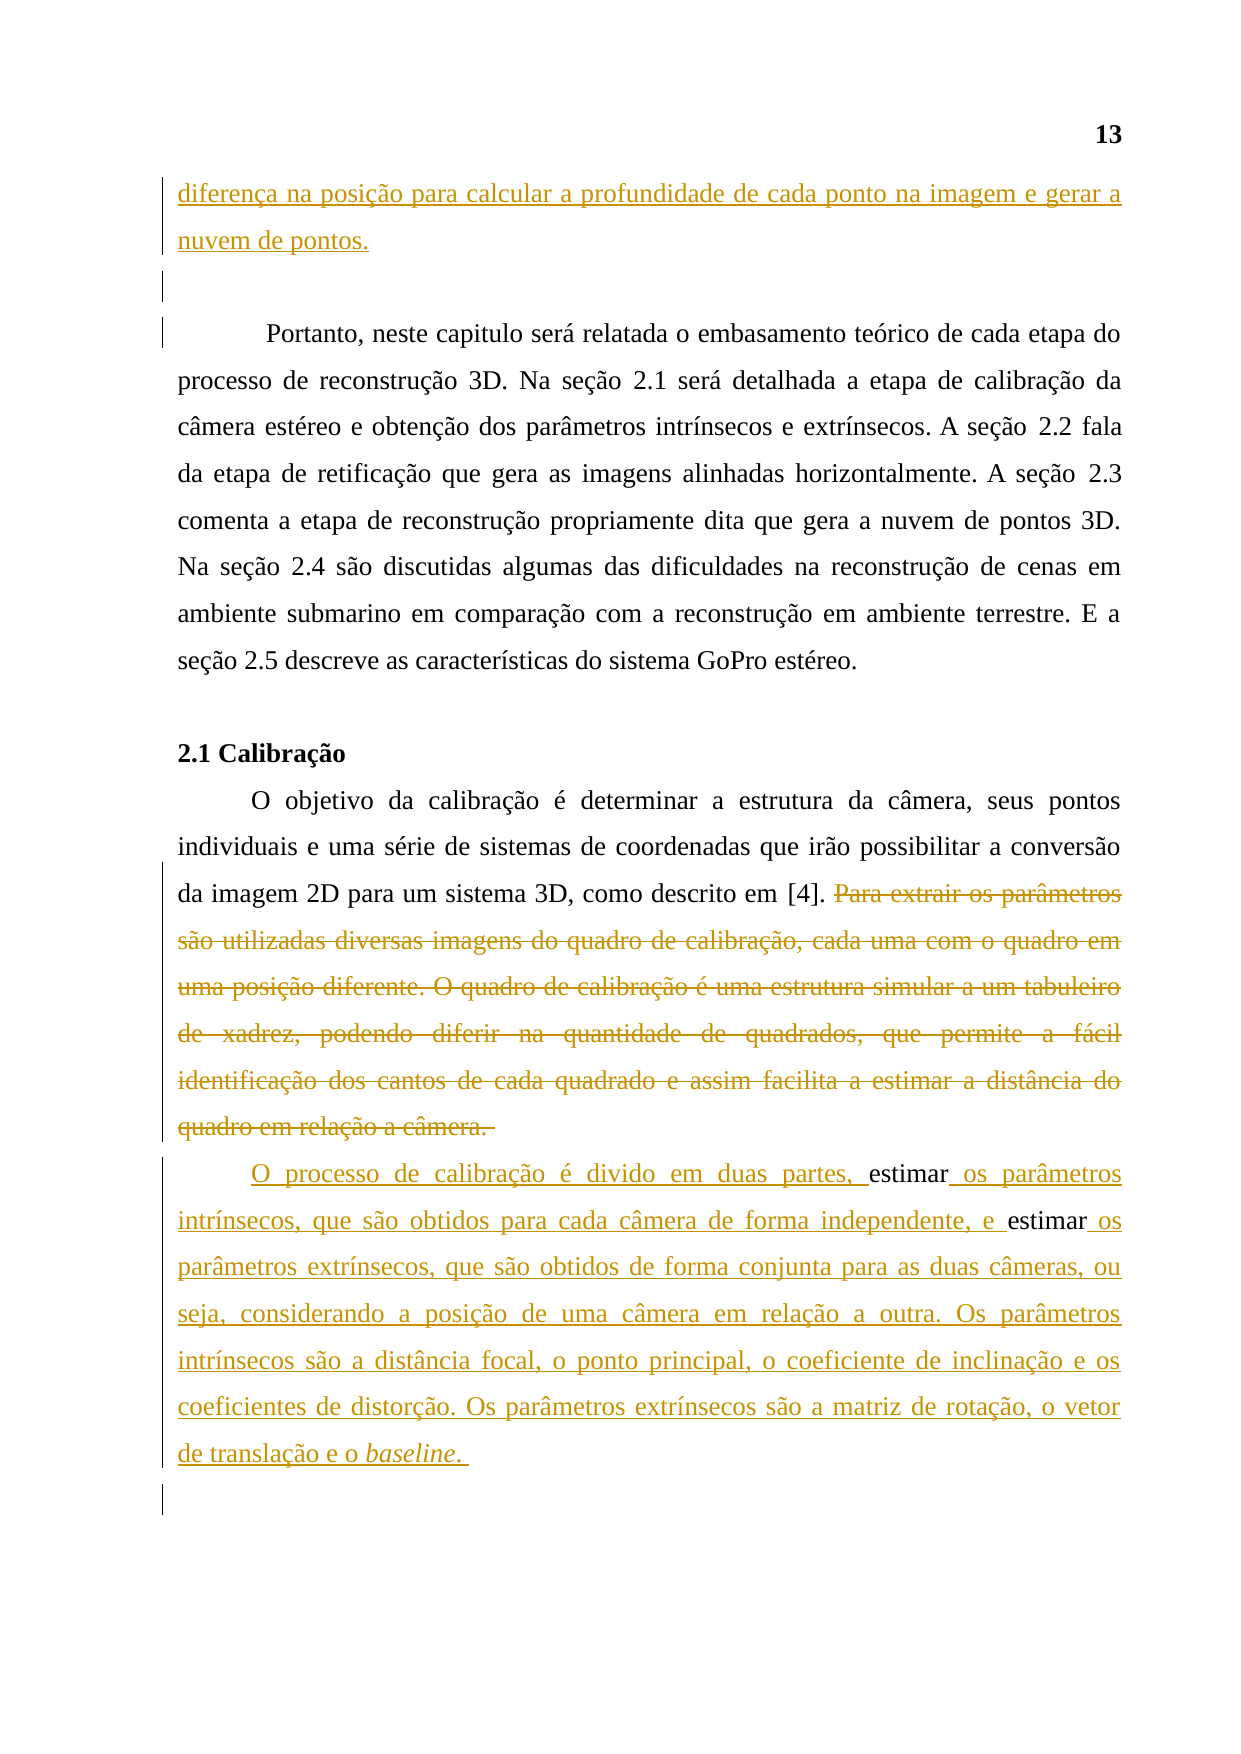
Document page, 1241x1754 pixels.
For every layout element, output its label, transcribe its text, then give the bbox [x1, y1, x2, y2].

text seja, considerando a posição de uma câmera em relação a outra. Os parâmetros [177, 1279, 1122, 1324]
text nuvem de pontos. [177, 205, 1122, 255]
text O objetivo da calibração é determinar a estrutura da câmera, seus pontos individuais e uma série de sistemas de coordenadas que irão possibilitar a conversão da imagem 2D para um sistema 3D, como descrito em [4]. [177, 784, 1122, 941]
text O objetivo da calibração é determinar a estrutura da câmera, seus pontos individuais e uma série de sistemas de coordenadas que irão possibilitar a conversão da imagem 2D para um sistema 3D, como descrito em [4]. [177, 1082, 1122, 1142]
text O processo de calibração é divido em duas partes, estimar os parâmetros intrínsecos, que são obtidos para cada câmera de forma independente, e estimar os parâmetros extrínsecos, que são obtidos de forma conjunta para as duas câmeras, ou [177, 1157, 1122, 1278]
text O objetivo da calibração é determinar a estrutura da câmera, seus pontos individuais e uma série de sistemas de coordenadas que irão possibilitar a conversão da imagem 2D para um sistema 3D, como descrito em [4]. [177, 942, 1122, 1034]
text O objetivo da calibração é determinar a estrutura da câmera, seus pontos individuais e uma série de sistemas de coordenadas que irão possibilitar a conversão da imagem 2D para um sistema 3D, como descrito em [4]. [177, 1035, 1122, 1081]
text Portanto, neste capitulo será relatada o embasamento teórico de cada etapa do processo de reconstrução 3D. Na seção 2.1 será detalhada a etapa de calibração da câmera estéreo e obtenção dos parâmetros intrínsecos e extrínsecos. A seção 2.2 fala da etapa de retificação que gera as imagens alinhadas horizontalmente. A seção 2.3 comenta a etapa de reconstrução propriamente dita que gera a nuvem de pontos 3D. Na seção 2.4 são discutidas algumas das dificuldades na reconstrução de cenas em ambiente submarino em comparação com a reconstrução em ambiente terrestre. E a seção 2.5 descreve as características do sistema GoPro estéreo. [177, 271, 1122, 302]
subtitle Calibração [177, 737, 1122, 768]
text intrínsecos são a distância focal, o ponto principal, o coeficiente de inclinação e os coeficientes de distorção. Os parâmetros extrínsecos são a matriz de rotação, o vetor de translação e o baseline. [177, 1325, 1122, 1468]
text diferença na posição para calcular a profundidade de cada ponto na imagem e gerar a [177, 177, 1122, 204]
